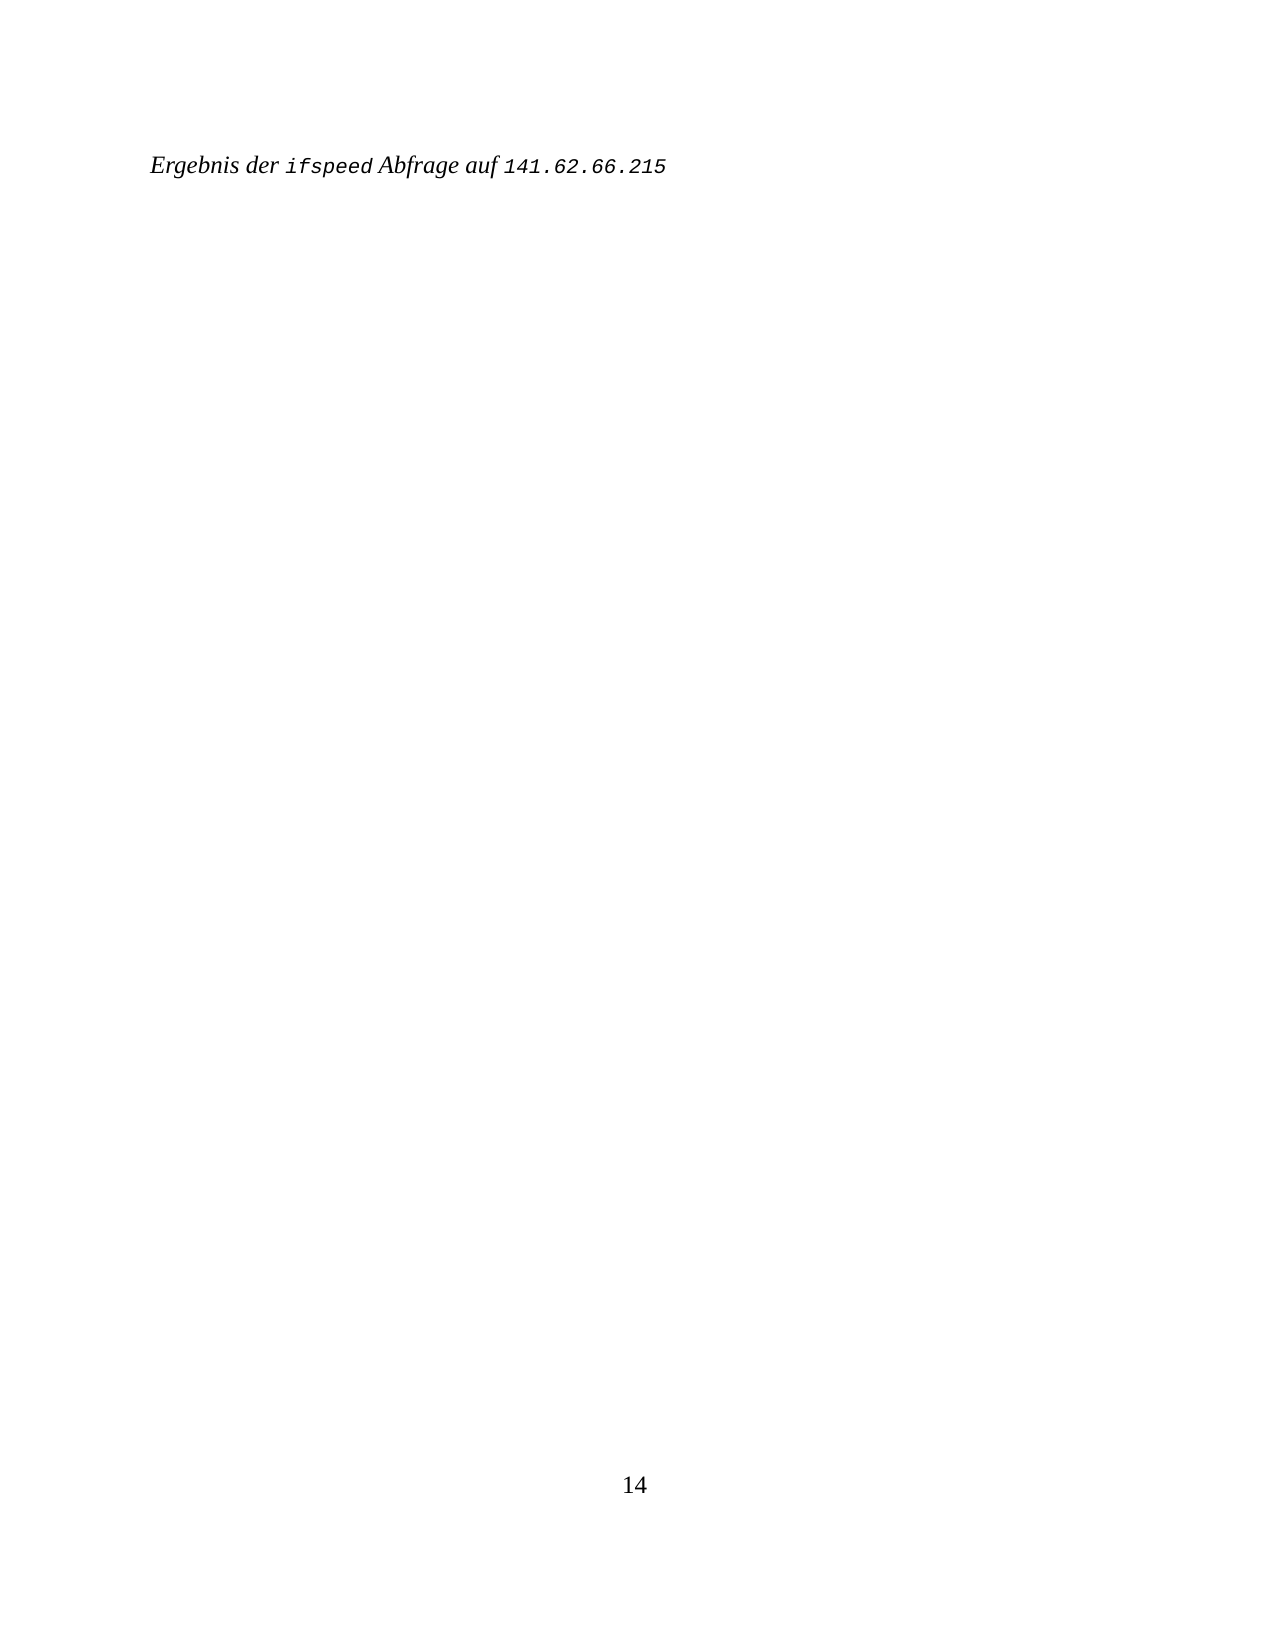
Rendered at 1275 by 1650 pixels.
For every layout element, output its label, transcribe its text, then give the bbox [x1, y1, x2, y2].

text Ergebnis der ifspeed Abfrage auf 141.62.66.215 [150, 150, 1125, 179]
